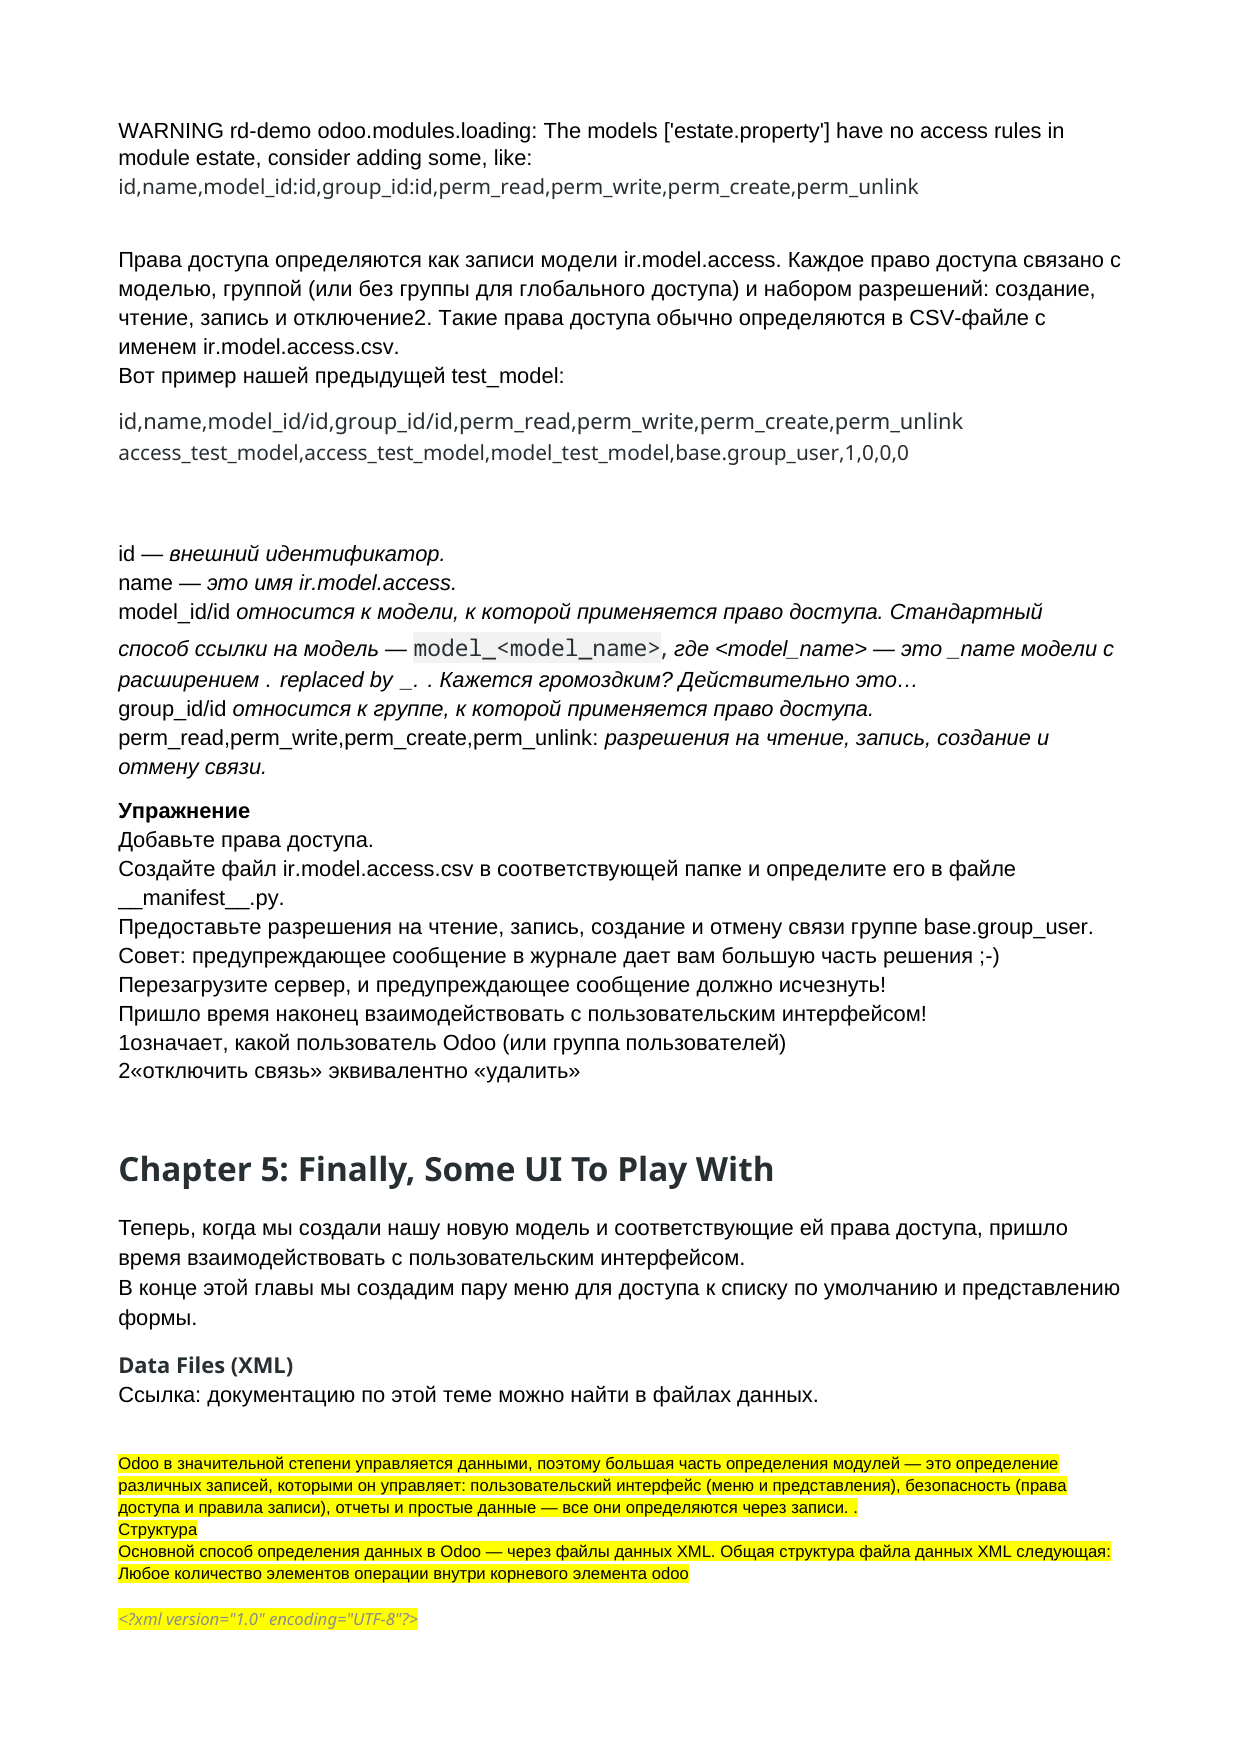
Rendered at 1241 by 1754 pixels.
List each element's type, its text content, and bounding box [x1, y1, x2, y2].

subtitle Chapter 5: Finally, Some UI To Play With [118, 1145, 1122, 1191]
subtitle Data Files (XML) [118, 1350, 1122, 1380]
text WARNING rd-demo odoo.modules.loading: The models ['estate.property'] have no access rules in module estate, consider adding some, like: [118, 118, 1122, 171]
text id,name,model_id/id,group_id/id,perm_read,perm_write,perm_create,perm_unlink [118, 406, 1122, 436]
text access_test_model,access_test_model,model_test_model,base.group_user,1,0,0,0 [118, 438, 1122, 467]
text id — внешний идентификатор. name — это имя ir.model.access. model_id/id относится к модели, к которой применяется право доступа. Стандартный способ ссылки на модель — model_<model_name>, где <model_name> — это _name модели с расширением . replaced by _. . Кажется громоздким? Действительно это… group_id/id относится к группе, к которой применяется право доступа. perm_read,perm_write,perm_create,perm_unlink: разрешения на чтение, запись, создание и отмену связи. [118, 512, 1122, 779]
text id,name,model_id:id,group_id:id,perm_read,perm_write,perm_create,perm_unlink [118, 172, 1122, 201]
text Odoo в значительной степени управляется данными, поэтому большая часть определения модулей — это определение различных записей, которыми он управляет: пользовательский интерфейс (меню и представления), безопасность (права доступа и правила записи), отчеты и простые данные — все они определяются через записи. . [118, 1426, 1122, 1517]
text Упражнение Добавьте права доступа. Создайте файл ir.model.access.csv в соответствующей папке и определите его в файле __manifest__.py. Предоставьте разрешения на чтение, запись, создание и отмену связи группе base.group_user. Совет: предупреждающее сообщение в журнале дает вам большую часть решения ;-) Перезагрузите сервер, и предупреждающее сообщение должно исчезнуть! Пришло время наконец взаимодействовать с пользовательским интерфейсом! 1означает, какой пользователь Odoo (или группа пользователей) 2«отключить связь» эквивалентно «удалить» [118, 798, 1122, 1083]
subtitle Теперь, когда мы создали нашу новую модель и соответствующие ей права доступа, пришло время взаимодействовать с пользовательским интерфейсом. В конце этой главы мы создадим пару меню для доступа к списку по умолчанию и представлению формы. [118, 1214, 1122, 1330]
text Ссылка: документацию по этой теме можно найти в файлах данных. [118, 1382, 1122, 1407]
text Структура Основной способ определения данных в Odoo — через файлы данных XML. Общая структура файла данных XML следующая: Любое количество элементов операции внутри корневого элемента odoo [118, 1519, 1122, 1583]
text Права доступа определяются как записи модели ir.model.access. Каждое право доступа связано с моделью, группой (или без группы для глобального доступа) и набором разрешений: создание, чтение, запись и отключение2. Такие права доступа обычно определяются в CSV-файле с именем ir.model.access.csv. Вот пример нашей предыдущей test_model: [118, 247, 1122, 388]
text <?xml version="1.0" encoding="UTF-8"?> [118, 1607, 1122, 1630]
